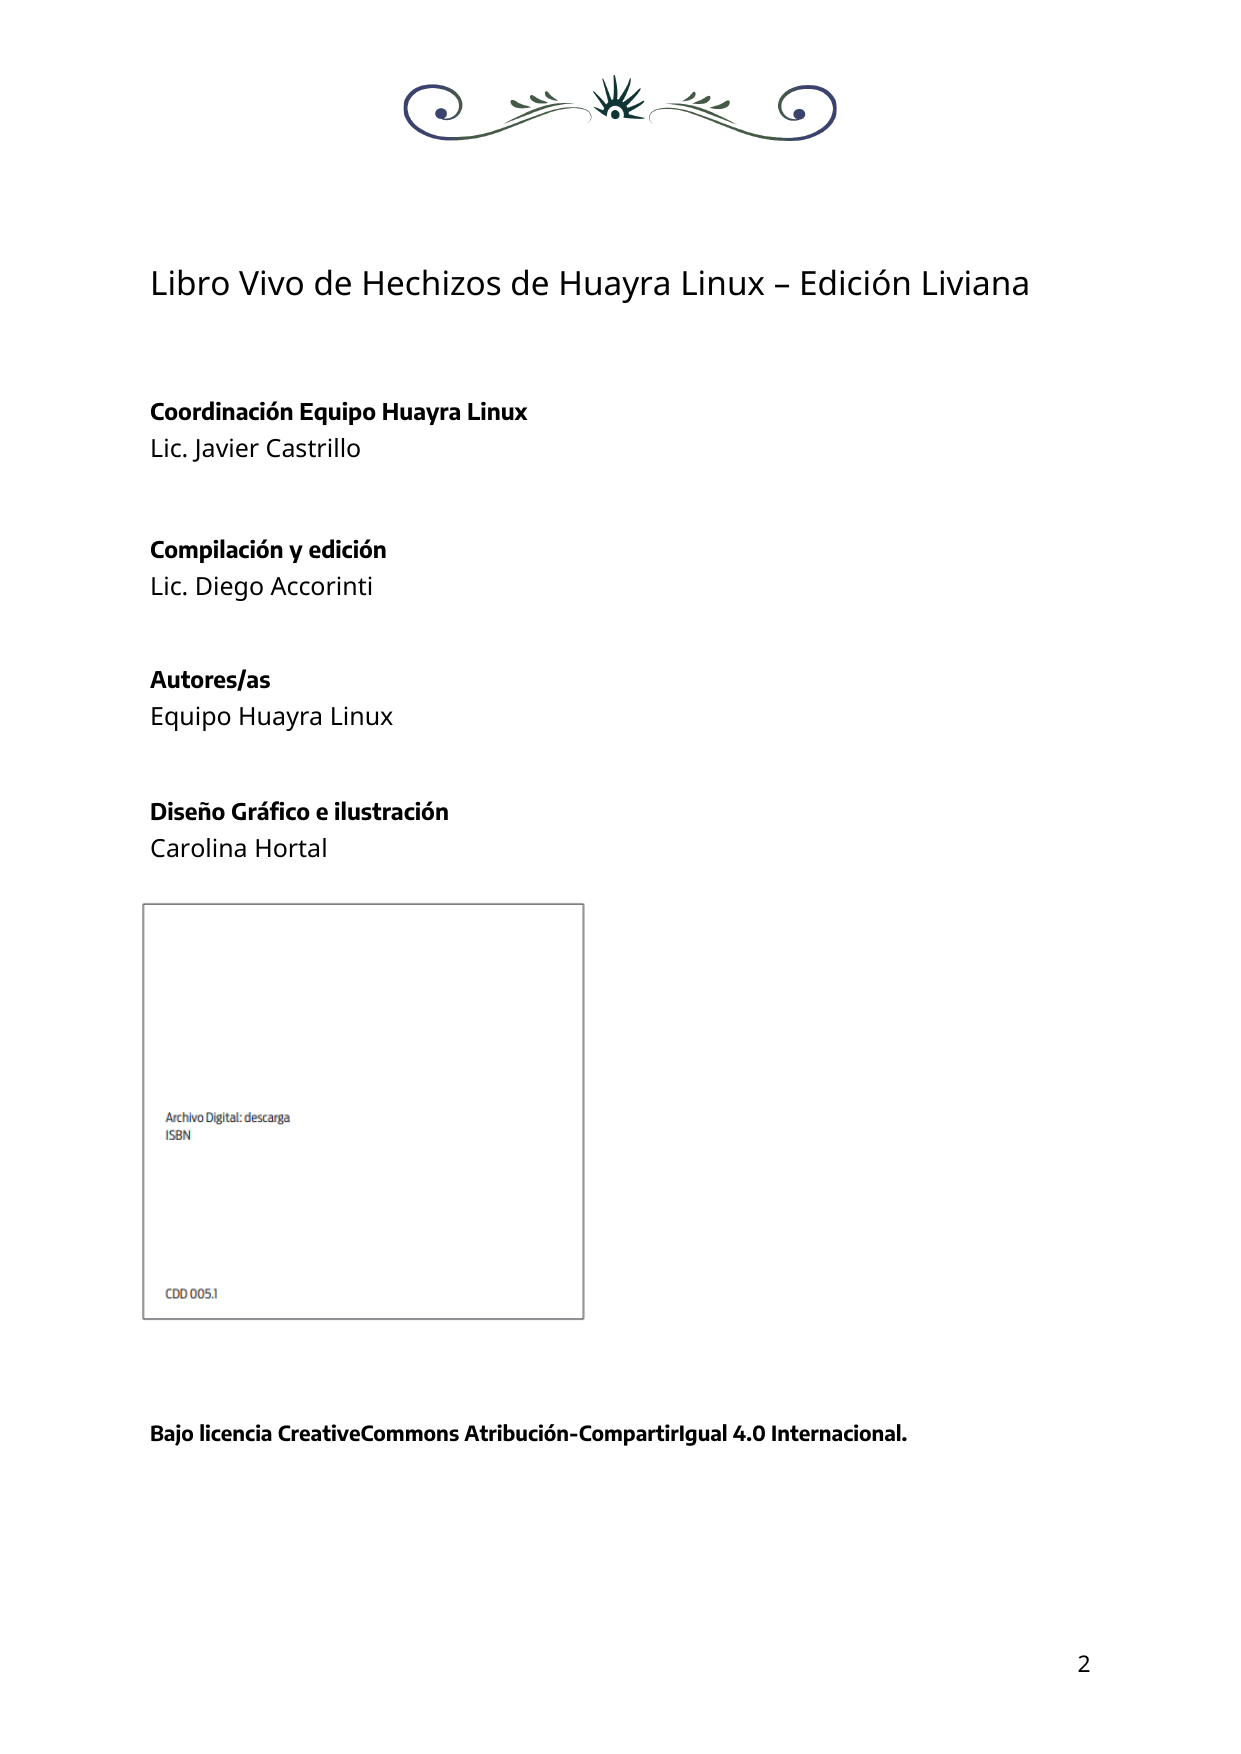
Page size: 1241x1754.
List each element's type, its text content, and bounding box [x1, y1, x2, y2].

text Diseño Gráfico e ilustración Carolina Hortal [150, 797, 1090, 865]
text Coordinación Equipo Huayra Linux Lic. Javier Castrillo Compilación y edición Lic. Diego Accorinti [150, 397, 1090, 602]
picture [403, 75, 837, 141]
text Bajo licencia CreativeCommons Atribución-CompartirIgual 4.0 Internacional. [150, 1419, 1090, 1446]
picture [129, 887, 598, 1334]
text Autores/as Equipo Huayra Linux [150, 632, 1090, 767]
text Libro Vivo de Hechizos de Huayra Linux – Edición Liviana [150, 221, 1090, 305]
